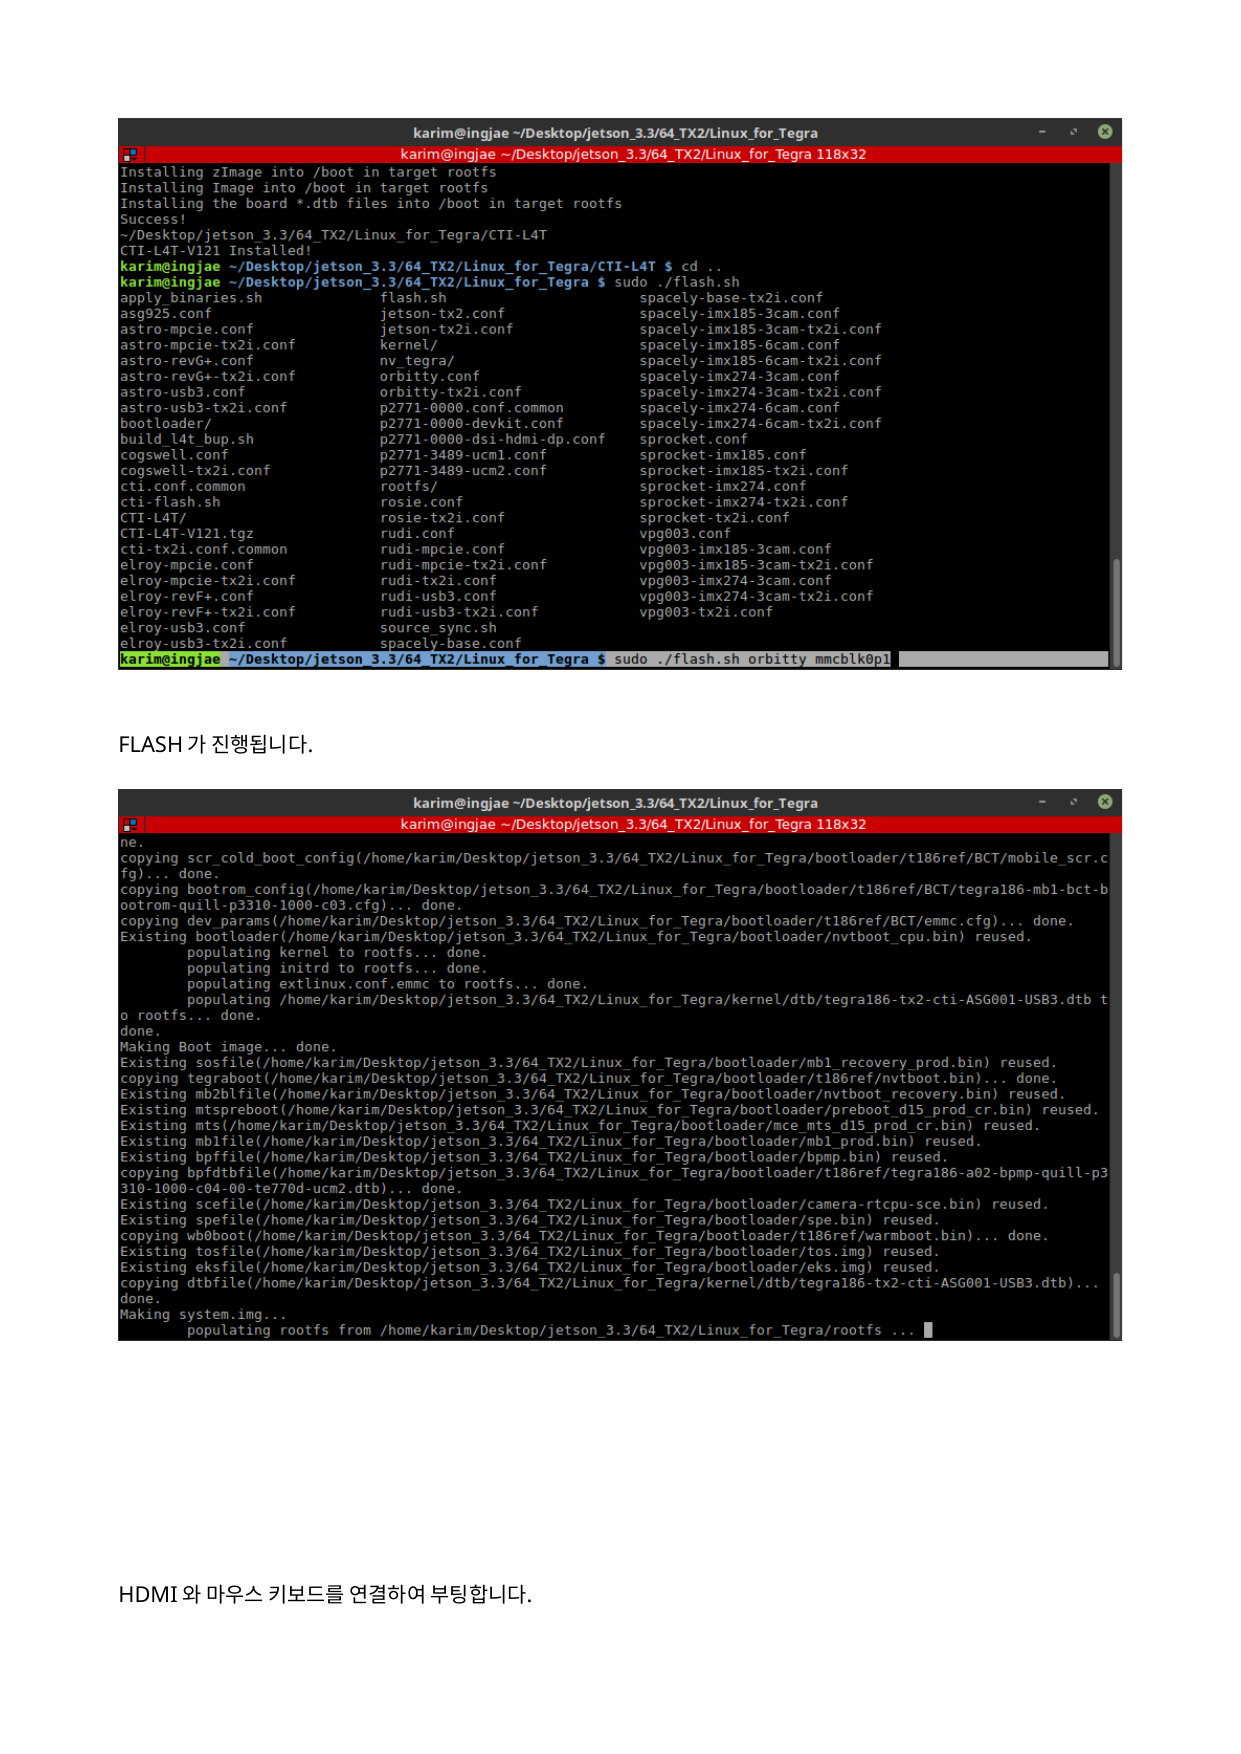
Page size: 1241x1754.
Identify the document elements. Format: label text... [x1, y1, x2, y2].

picture [118, 118, 1123, 670]
picture [118, 789, 1123, 1341]
text HDMI와 마우스 키보드를 연결하여 부팅합니다. [118, 1578, 1122, 1609]
text FLASH가 진행됩니다. [118, 729, 1122, 759]
